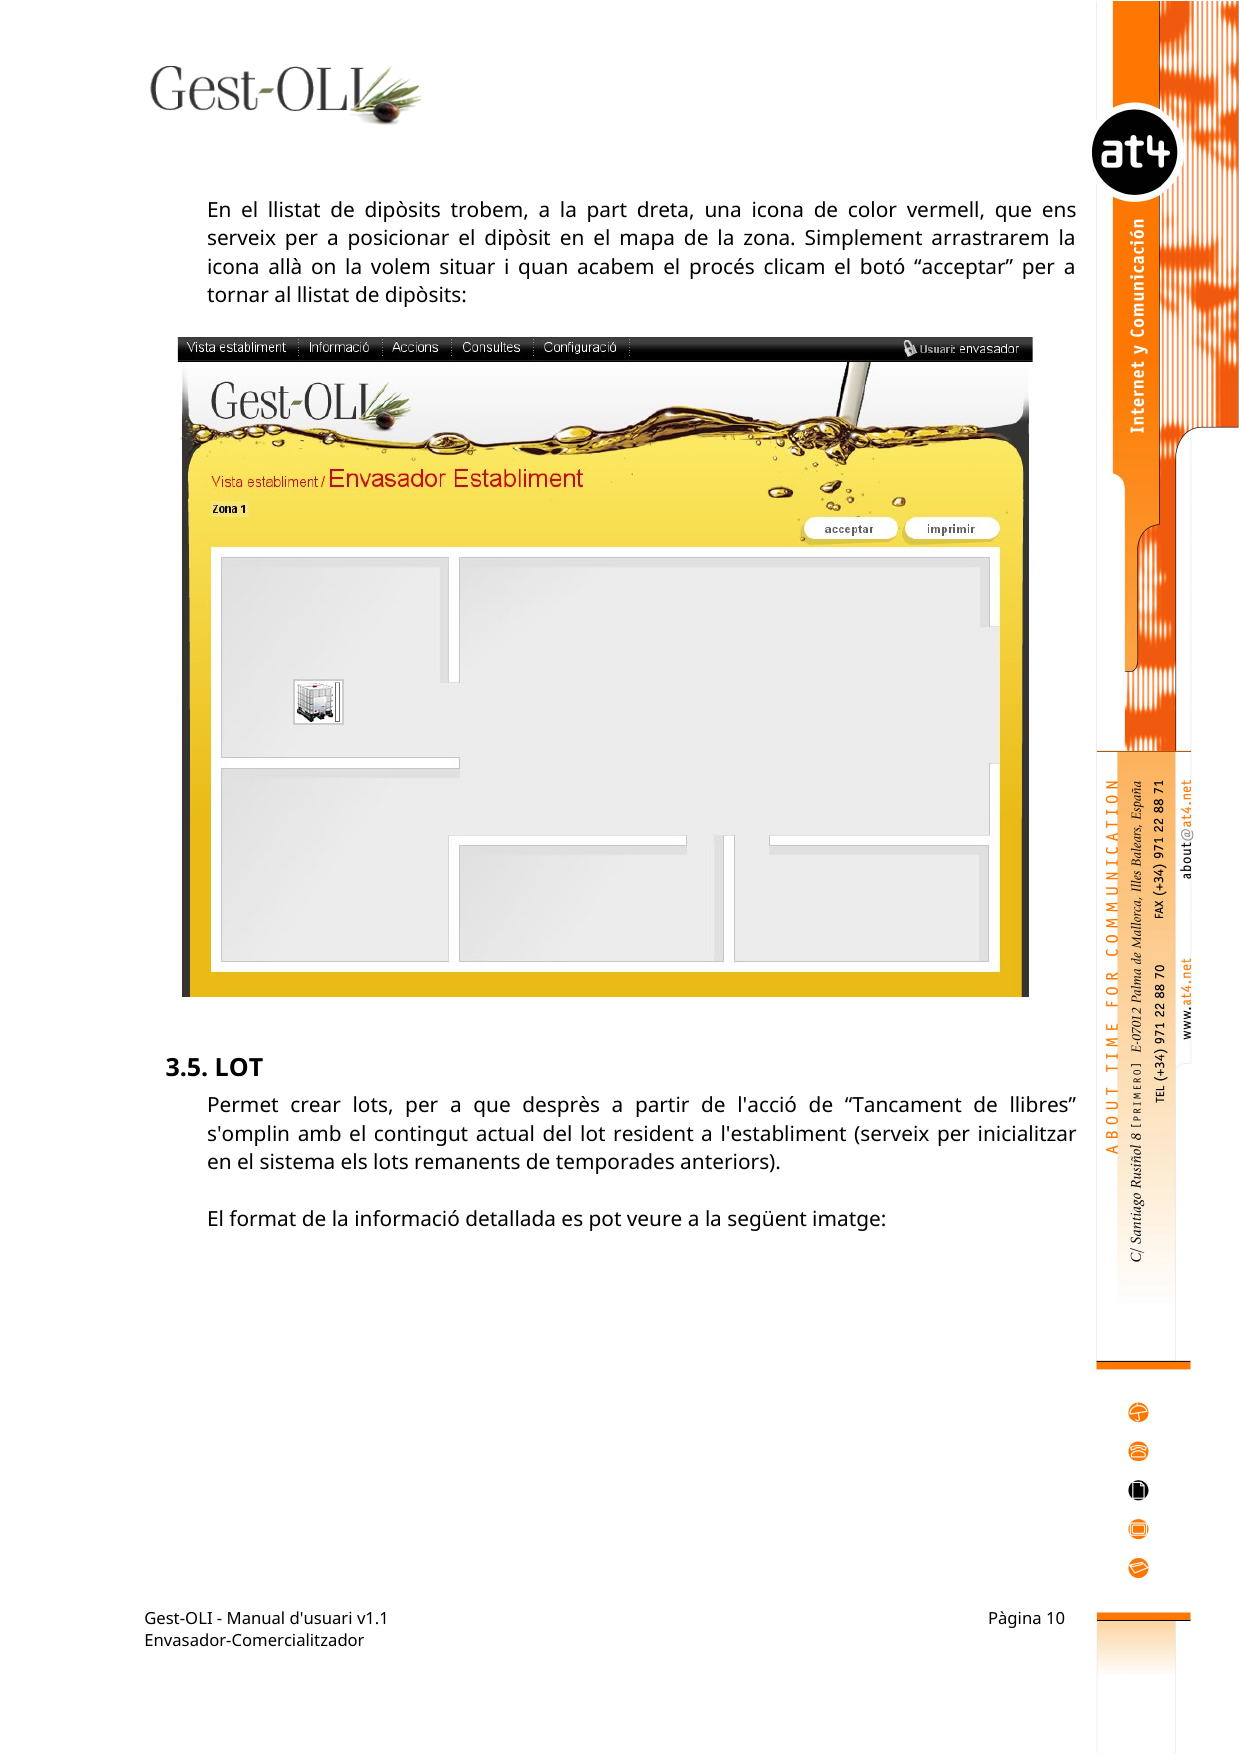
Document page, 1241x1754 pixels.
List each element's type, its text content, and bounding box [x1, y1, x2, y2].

picture [177, 337, 1033, 997]
subtitle 3.5. LOT [133, 1050, 1078, 1084]
picture [1085, 1, 1239, 1753]
text En el llistat de dipòsits trobem, a la part dreta, una icona de color vermell, que ens serveix per a posicionar el dipòsit en el mapa de la zona. Simplement arrastrarem la icona allà on la volem situar i quan acabem el procés clicam el botó “acceptar” per a tornar al llistat de dipòsits: [207, 195, 1078, 309]
text Permet crear lots, per a que desprès a partir de l'acció de “Tancament de llibres” s'omplin amb el contingut actual del lot resident a l'establiment (serveix per inicialitzar en el sistema els lots remanents de temporades anteriors). [207, 1090, 1078, 1176]
picture [149, 66, 423, 126]
text El format de la informació detallada es pot veure a la següent imatge: [207, 1204, 1078, 1233]
